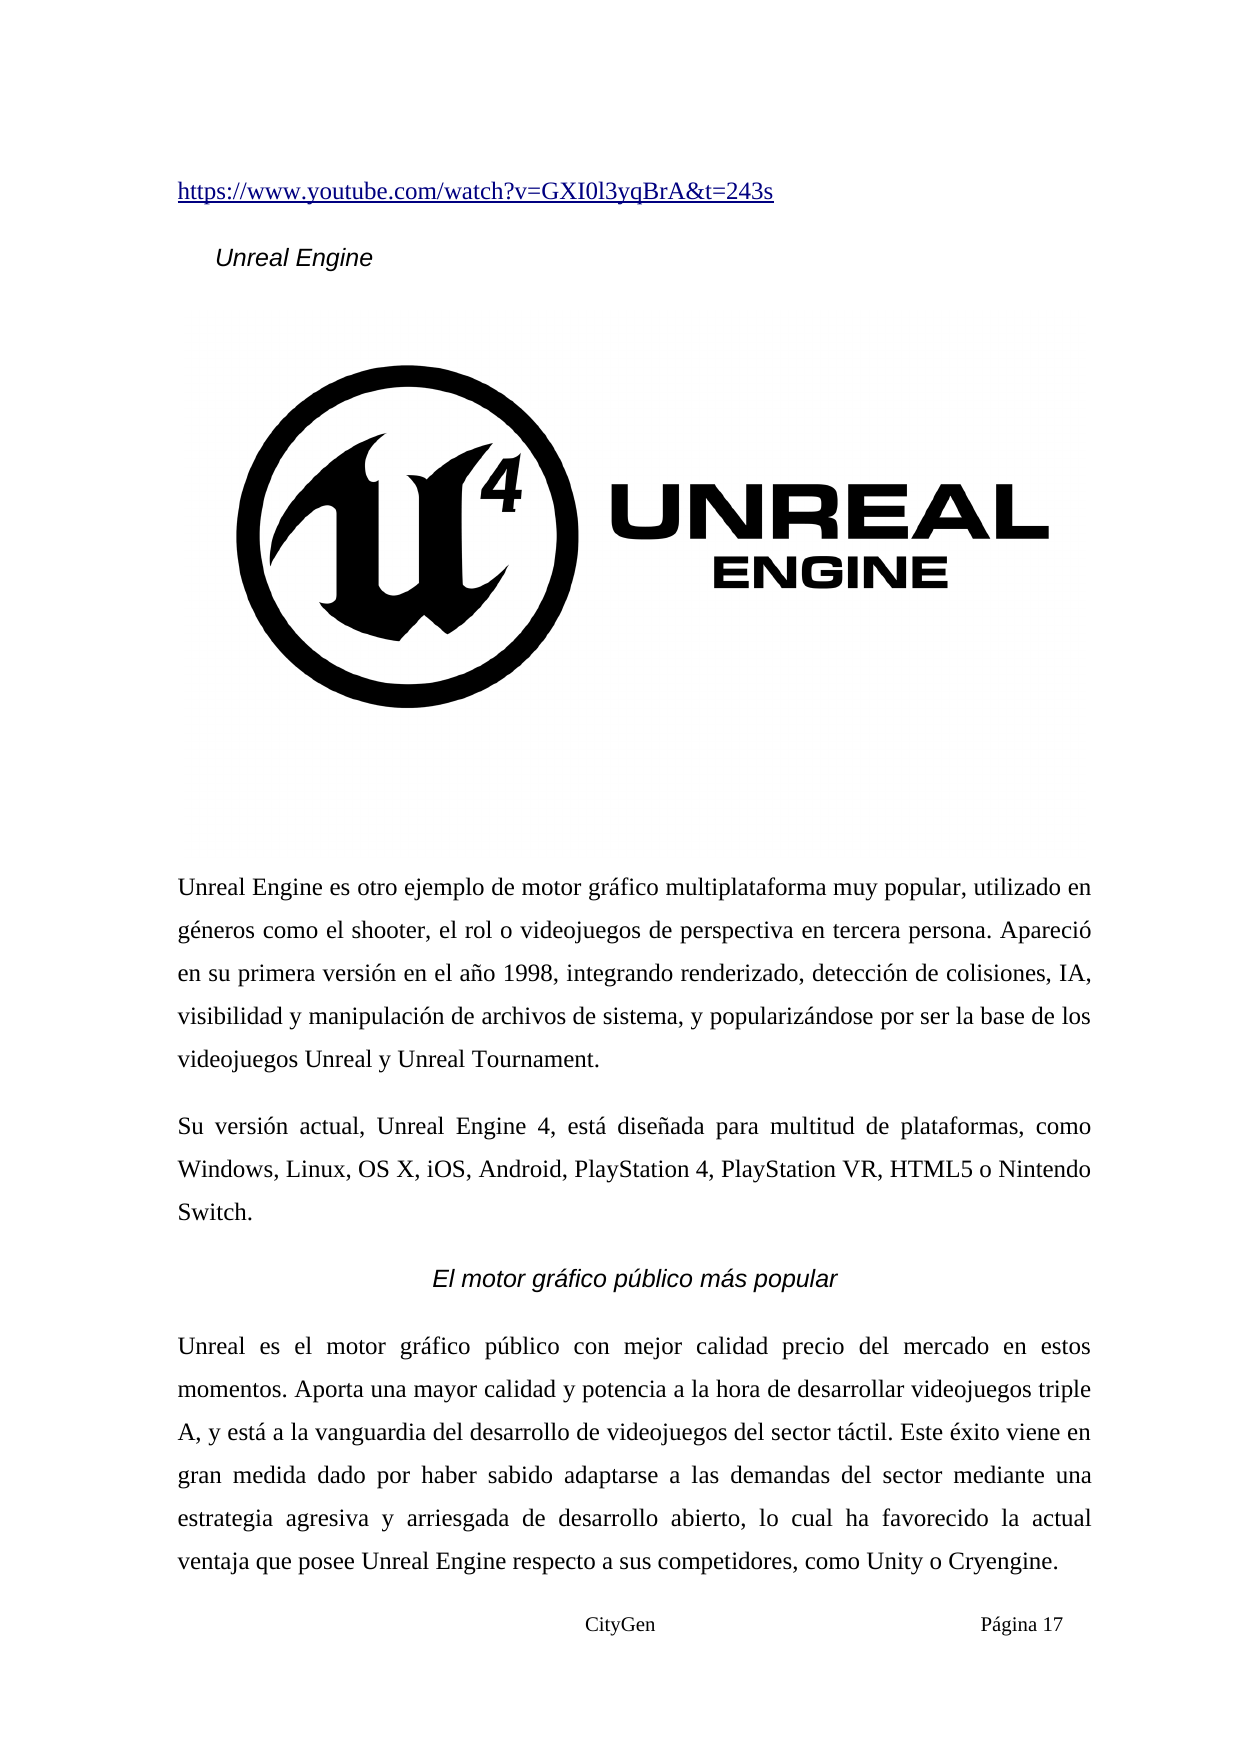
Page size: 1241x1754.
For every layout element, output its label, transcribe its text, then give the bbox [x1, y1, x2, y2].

subtitle El motor gráfico público más popular [177, 1264, 1093, 1293]
text Unreal es el motor gráfico público con mejor calidad precio del mercado en estos momentos. Aporta una mayor calidad y potencia a la hora de desarrollar videojuegos triple A, y está a la vanguardia del desarrollo de videojuegos del sector táctil. Este éxito viene en gran medida dado por haber sabido adaptarse a las demandas del sector mediante una estrategia agresiva y arriesgada de desarrollo abierto, lo cual ha favorecido la actual ventaja que posee Unreal Engine respecto a sus competidores, como Unity o Cryengine. [177, 1331, 1093, 1575]
subtitle Unreal Engine [177, 243, 1093, 272]
text Su versión actual, Unreal Engine 4, está diseñada para multitud de plataformas, como Windows, Linux, OS X, iOS, Android, PlayStation 4, PlayStation VR, HTML5 o Nintendo Switch. [177, 1111, 1093, 1226]
text Unreal Engine es otro ejemplo de motor gráfico multiplataforma muy popular, utilizado en géneros como el shooter, el rol o videojuegos de perspectiva en tercera persona. Apareció en su primera versión en el año 1998, integrando renderizado, detección de colisiones, IA, visibilidad y manipulación de archivos de sistema, y popularizándose por ser la base de los videojuegos Unreal y Unreal Tournament. [177, 310, 1093, 1073]
picture [183, 310, 1087, 858]
text https://www.youtube.com/watch?v=GXI0l3yqBrA&t=243s [177, 176, 1093, 205]
